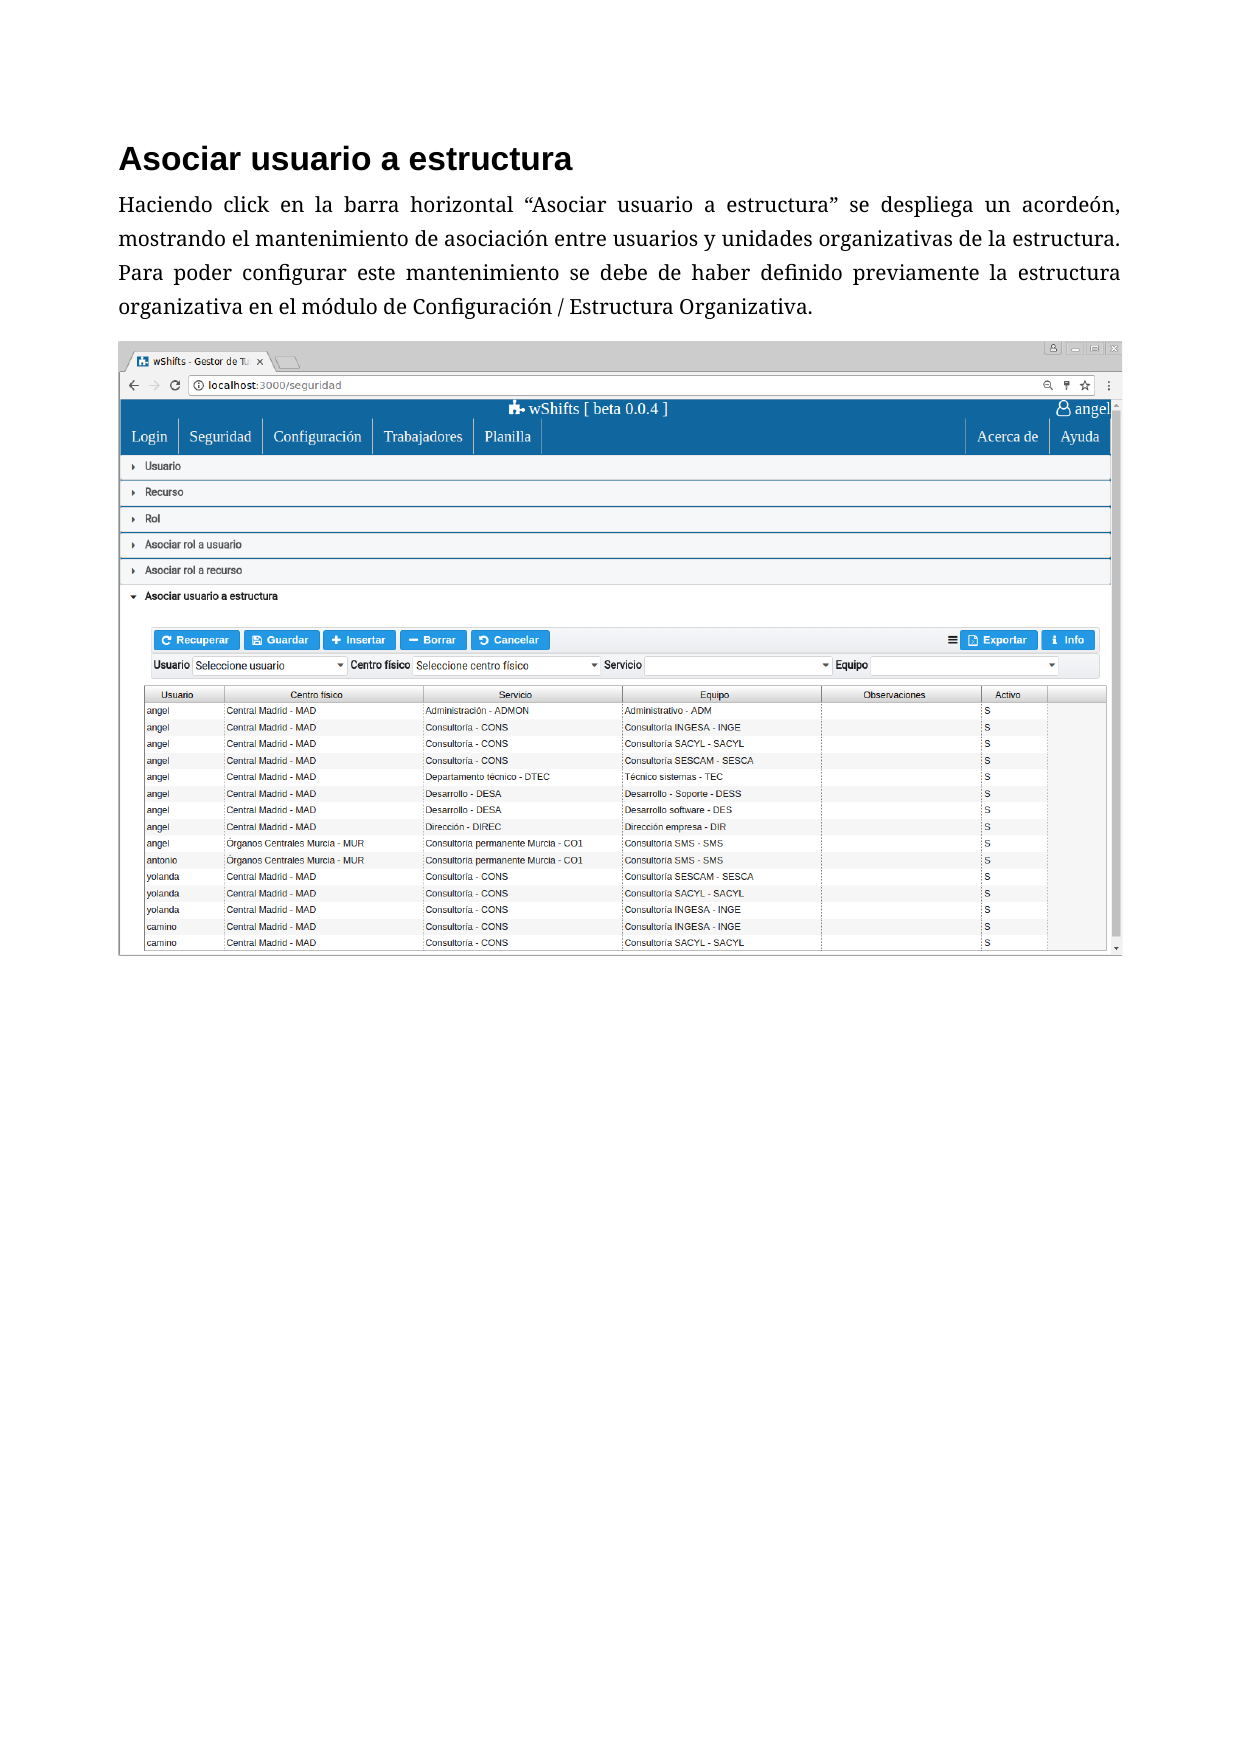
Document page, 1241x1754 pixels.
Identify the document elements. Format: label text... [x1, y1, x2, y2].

text Haciendo click en la barra horizontal “Asociar usuario a estructura” se despliega un acordeón, mostrando el mantenimiento de asociación entre usuarios y unidades organizativas de la estructura. Para poder configurar este mantenimiento se debe de haber definido previamente la estructura organizativa en el módulo de Configuración / Estructura Organizativa. [118, 190, 1122, 321]
picture [118, 341, 1123, 956]
subtitle Asociar usuario a estructura [118, 139, 1122, 178]
